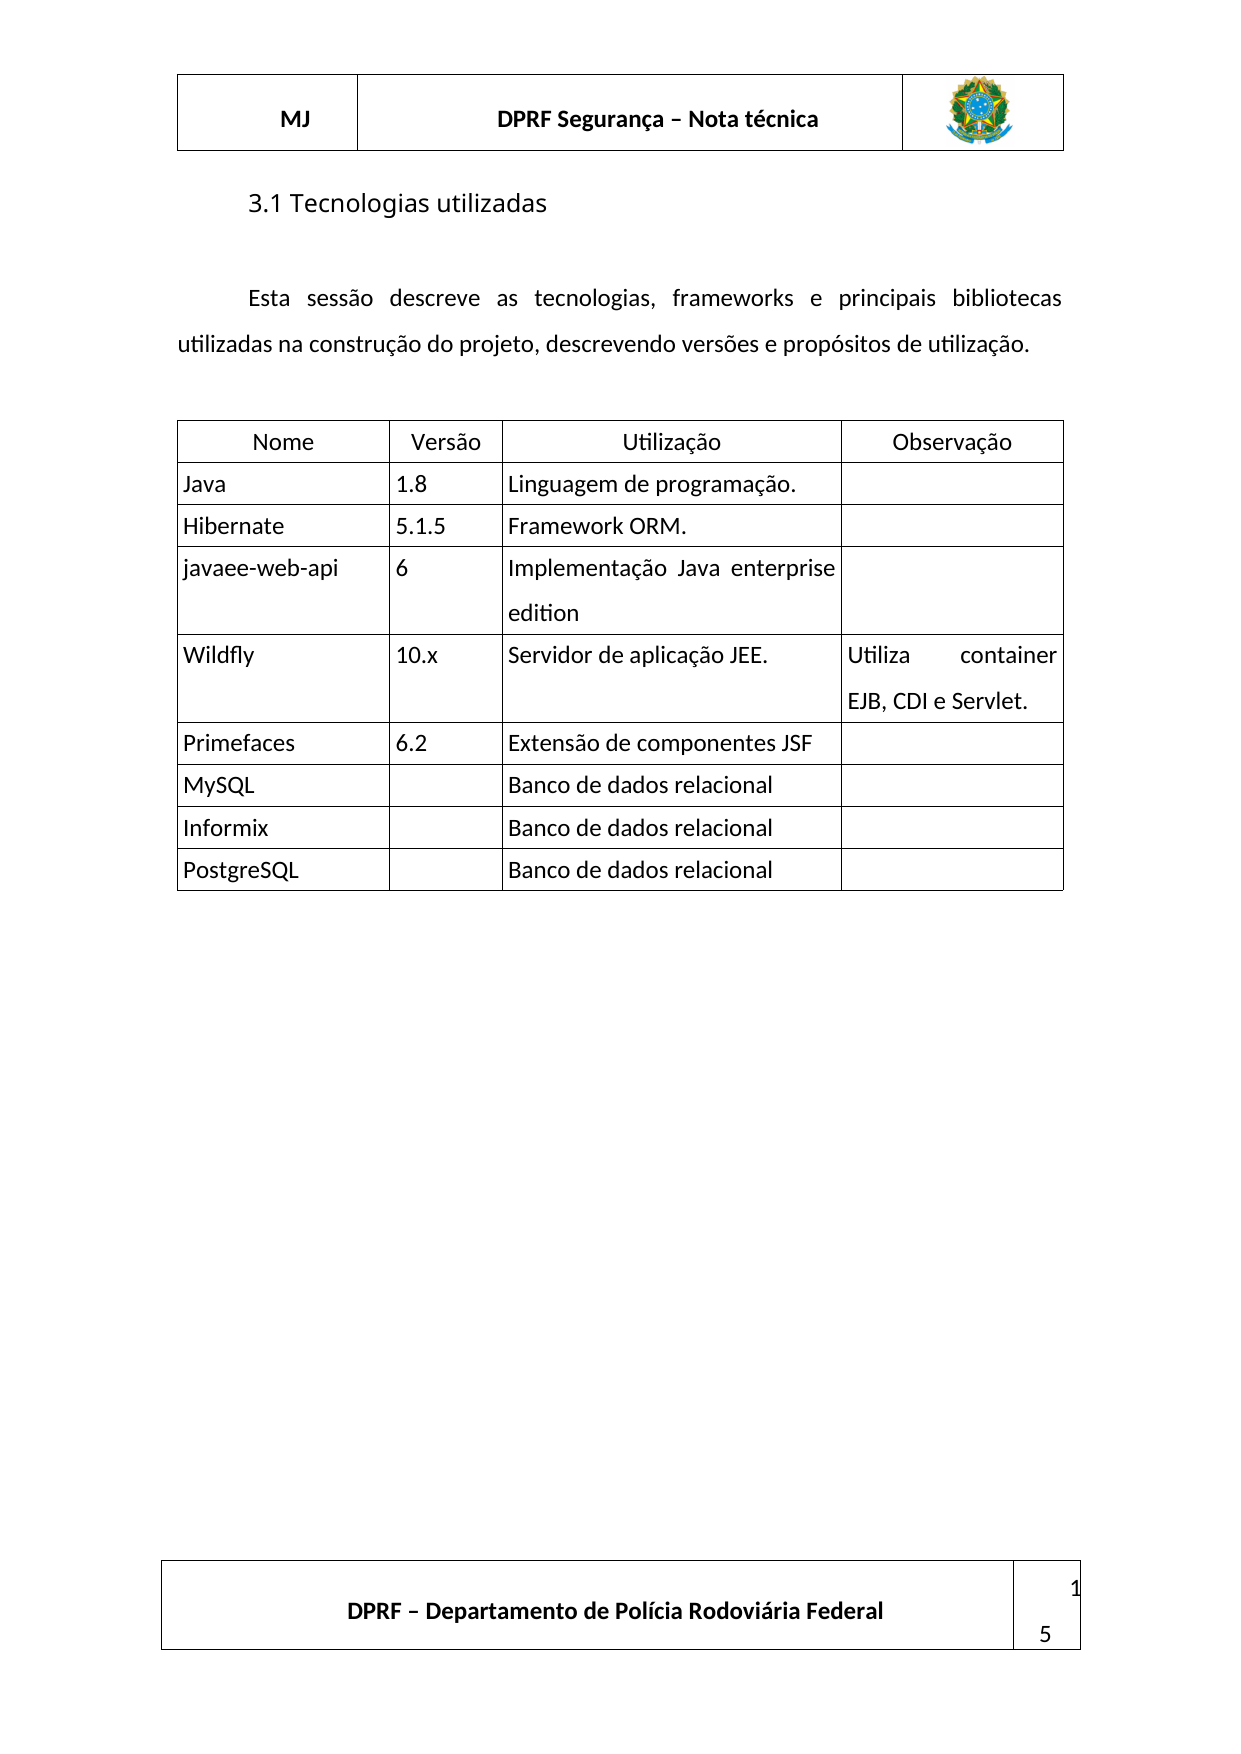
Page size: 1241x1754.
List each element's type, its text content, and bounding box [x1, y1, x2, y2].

table_cell 1.8 [390, 463, 502, 504]
text Esta sessão descreve as tecnologias, frameworks e principais bibliotecas utilizadas na construção do projeto, descrevendo versões e propósitos de utilização. [177, 283, 1063, 359]
table_cell MySQL [178, 765, 389, 806]
table_cell Banco de dados relacional [503, 807, 841, 848]
table_cell javaee-web-api [178, 547, 389, 634]
table_cell Utiliza container EJB, CDI e Servlet. [842, 635, 1063, 722]
table_header Observação [842, 421, 1063, 462]
table_cell [390, 807, 502, 848]
table_cell Banco de dados relacional [503, 765, 841, 806]
table_cell [842, 463, 1063, 504]
table_header Utilização [503, 421, 841, 462]
table_cell [842, 849, 1063, 890]
table_cell [842, 505, 1063, 546]
table_cell Primefaces [178, 723, 389, 764]
subtitle 3.1 Tecnologias utilizadas [547, 186, 1063, 220]
table_cell Linguagem de programação. [503, 463, 841, 504]
table_header Versão [390, 421, 502, 462]
table_cell PostgreSQL [178, 849, 389, 890]
table_cell Extensão de componentes JSF [503, 723, 841, 764]
table_cell Implementação Java enterprise edition [503, 547, 841, 634]
table_cell Servidor de aplicação JEE. [503, 635, 841, 722]
table_cell [842, 723, 1063, 764]
picture [944, 75, 1020, 149]
table_cell 6.2 [390, 723, 502, 764]
table_cell [390, 849, 502, 890]
table_cell [842, 547, 1063, 634]
table_header Nome [178, 421, 389, 462]
table_cell Hibernate [178, 505, 389, 546]
table_cell [842, 807, 1063, 848]
table_cell Wildfly [178, 635, 389, 722]
table_cell 6 [390, 547, 502, 634]
table_cell Java [178, 463, 389, 504]
table_cell [390, 765, 502, 806]
table_cell [842, 765, 1063, 806]
table_cell Banco de dados relacional [503, 849, 841, 890]
table_cell Informix [178, 807, 389, 848]
table_cell 5.1.5 [390, 505, 502, 546]
table_cell Framework ORM. [503, 505, 841, 546]
table_cell 10.x [390, 635, 502, 722]
